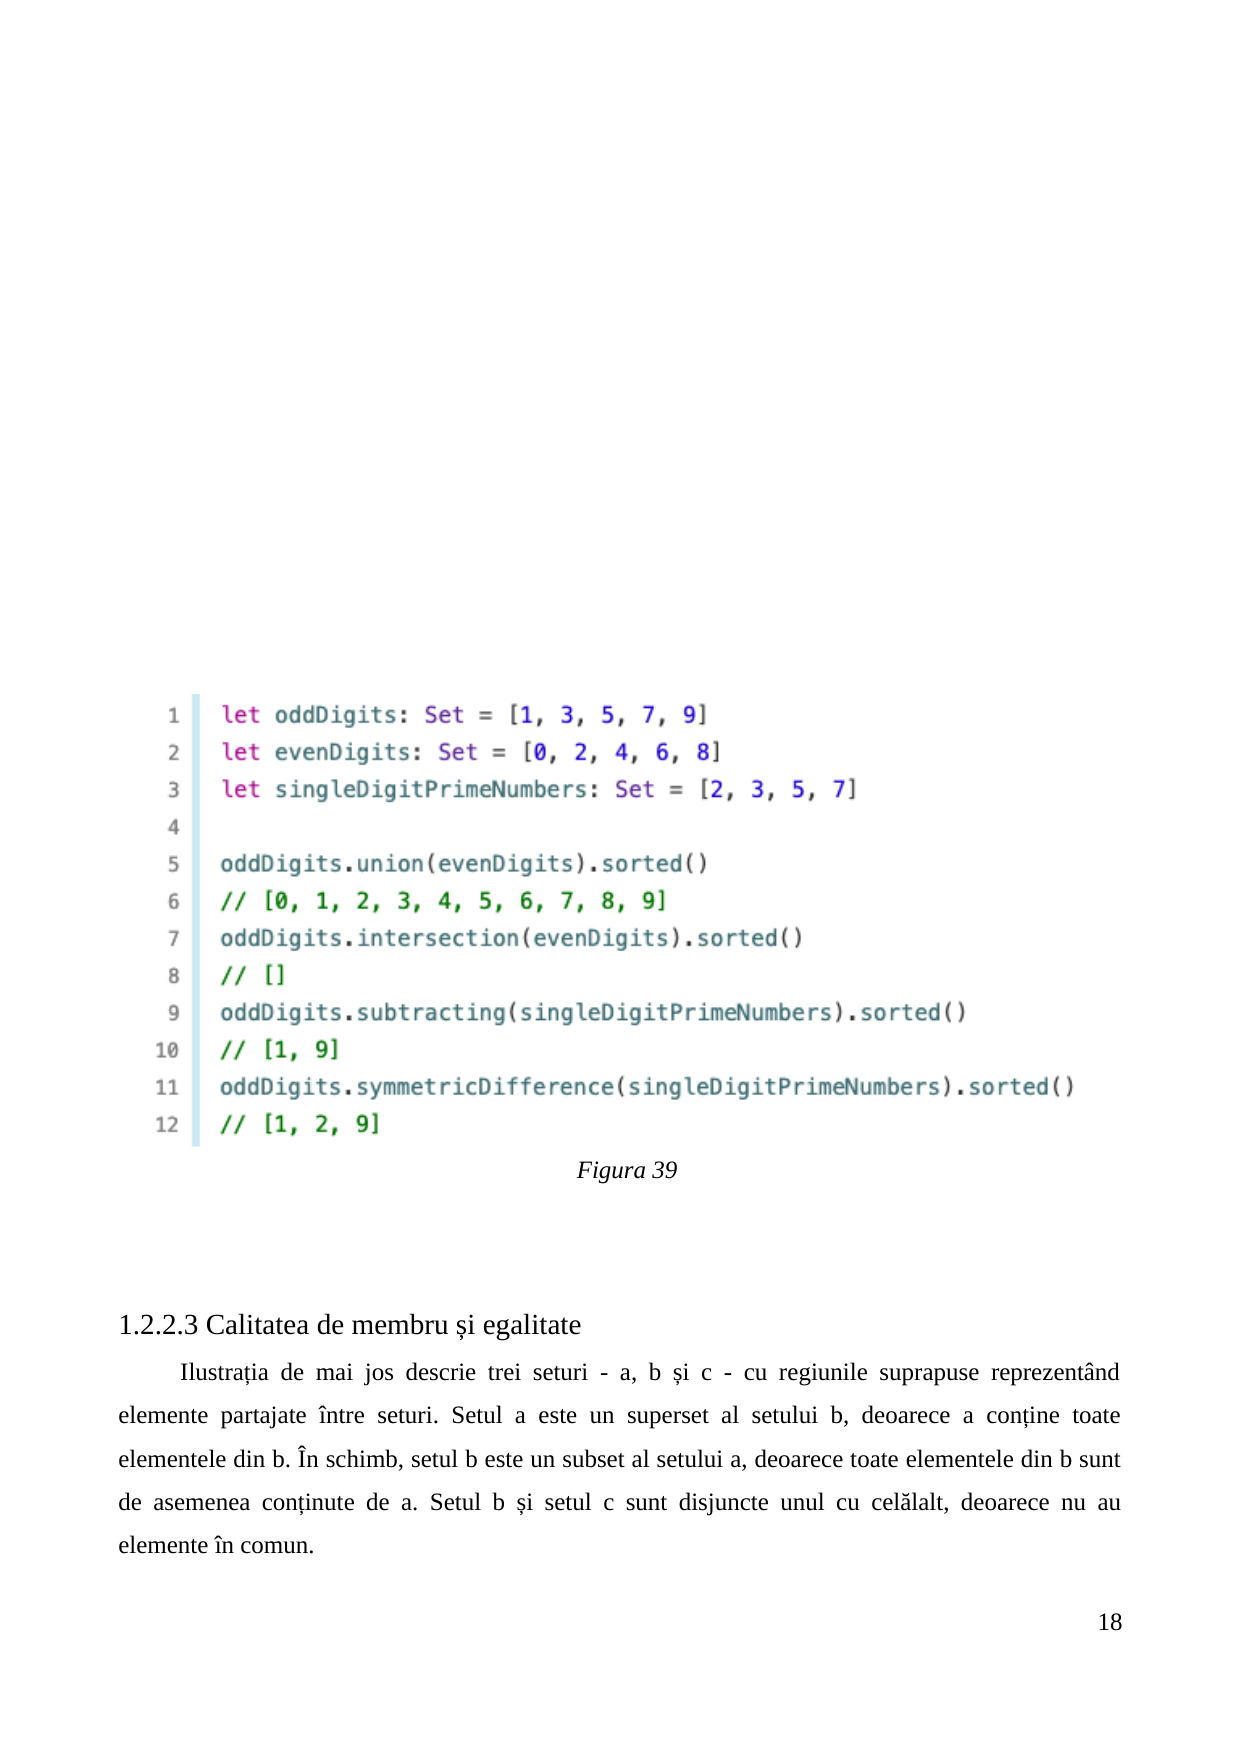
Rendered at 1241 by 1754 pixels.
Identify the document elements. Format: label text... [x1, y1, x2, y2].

text Figura 39 [148, 1150, 1106, 1183]
picture [147, 694, 1106, 1150]
subtitle 1.2.2.3 Calitatea de membru și egalitate [118, 1307, 1122, 1341]
text Ilustrația de mai jos descrie trei seturi - a, b și c - cu regiunile suprapuse reprezentând elemente partajate între seturi. Setul a este un superset al setului b, deoarece a conține toate elementele din b. În schimb, setul b este un subset al setului a, deoarece toate elementele din b sunt de asemenea conținute de a. Setul b și setul c sunt disjuncte unul cu celălalt, deoarece nu au elemente în comun. [118, 1357, 1122, 1559]
